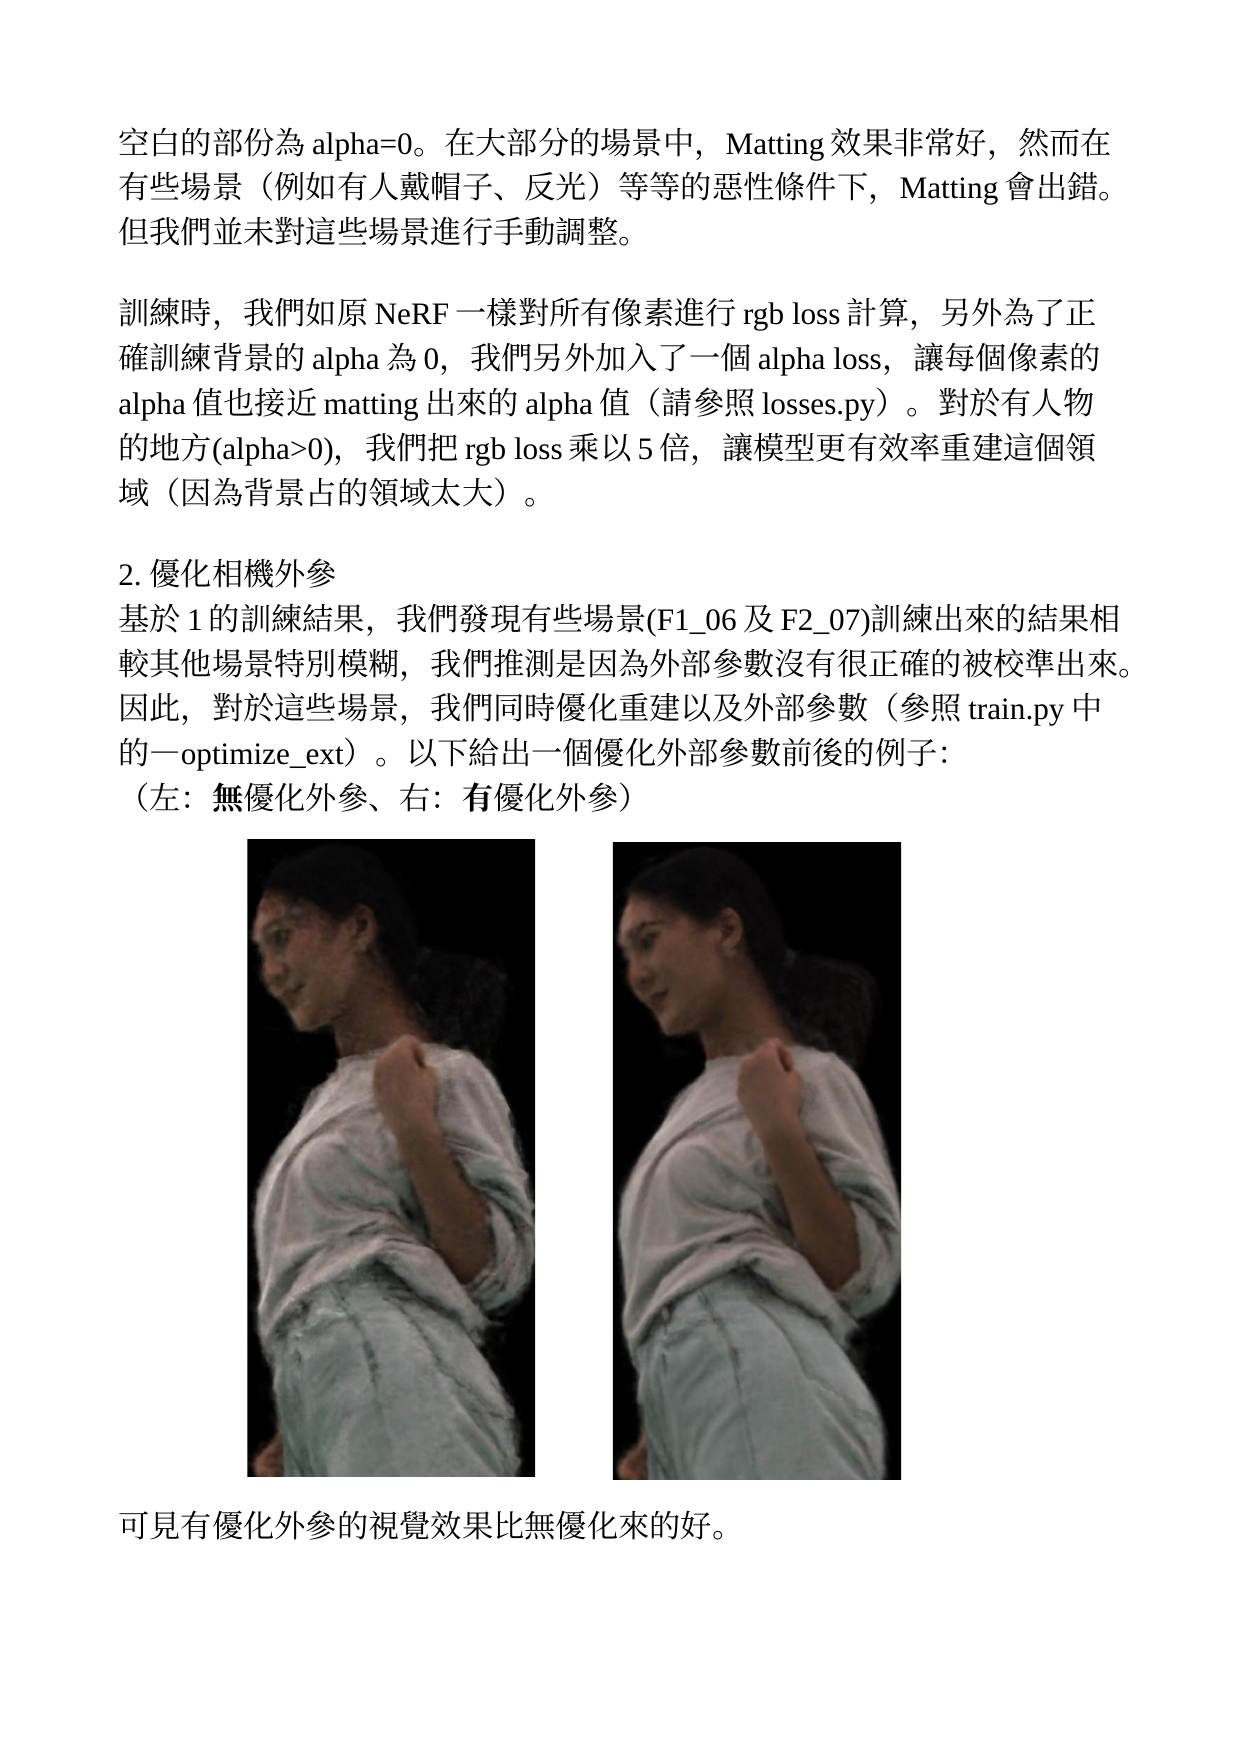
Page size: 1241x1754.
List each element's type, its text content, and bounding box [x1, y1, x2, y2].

text 基於1的訓練結果，我們發現有些場景(F1_06及F2_07)訓練出來的結果相較其他場景特別模糊，我們推測是因為外部參數沒有很正確的被校準出來。因此，對於這些場景，我們同時優化重建以及外部參數（參照train.py中的—optimize_ext）。以下給出一個優化外部參數前後的例子： [118, 594, 1122, 774]
text 2. 優化相機外參 [118, 549, 1122, 594]
text 可見有優化外參的視覺效果比無優化來的好。 [118, 1501, 1122, 1546]
picture [247, 839, 536, 1477]
picture [612, 842, 902, 1480]
text （左：無優化外參、右：有優化外參） [118, 774, 1122, 818]
text 訓練時，我們如原NeRF一樣對所有像素進行rgb loss計算，另外為了正確訓練背景的alpha為0，我們另外加入了一個alpha loss，讓每個像素的alpha值也接近matting出來的alpha值（請參照losses.py）。對於有人物的地方(alpha>0)，我們把rgb loss乘以5倍，讓模型更有效率重建這個領域（因為背景占的領域太大）。 [118, 289, 1122, 513]
text 空白的部份為alpha=0。在大部分的場景中，Matting效果非常好，然而在有些場景（例如有人戴帽子、反光）等等的惡性條件下，Matting會出錯。但我們並未對這些場景進行手動調整。 [118, 118, 1122, 253]
